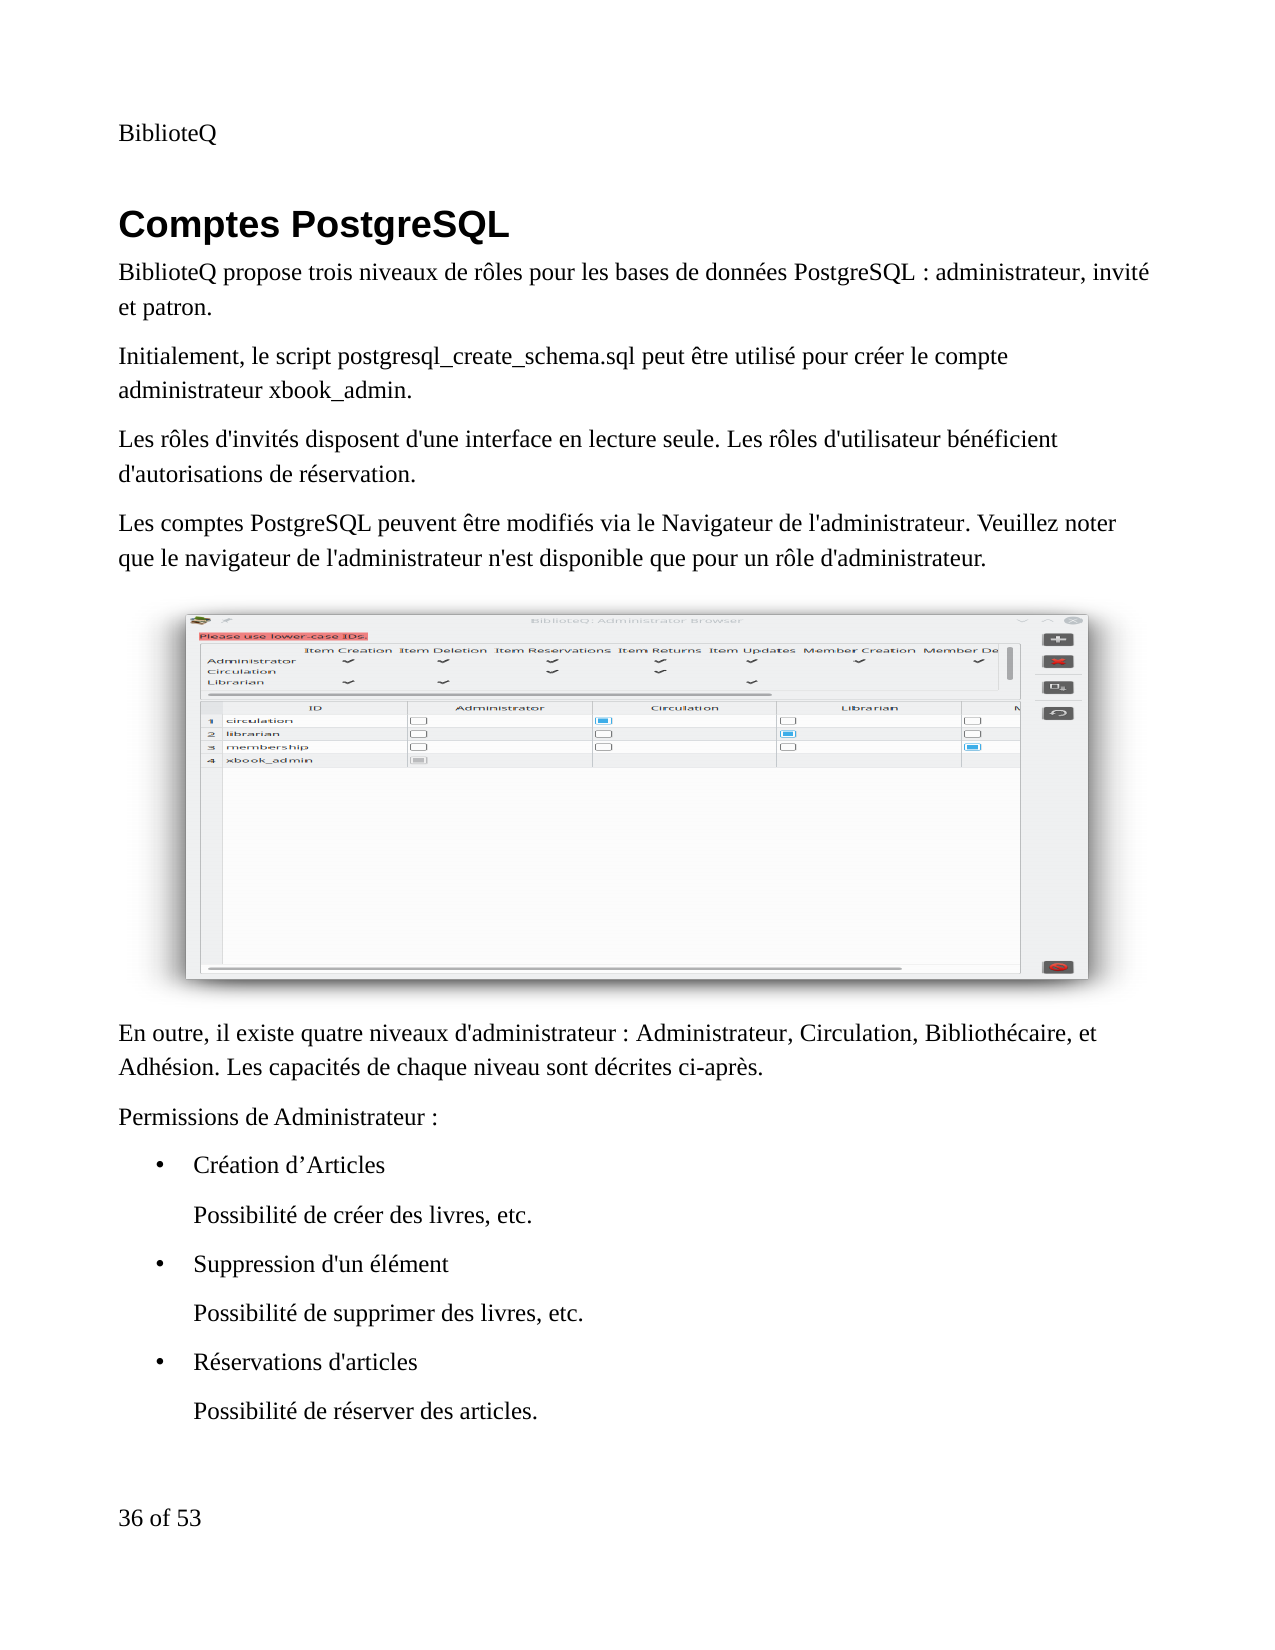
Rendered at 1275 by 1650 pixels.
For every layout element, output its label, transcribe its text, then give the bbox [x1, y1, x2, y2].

list Réservations d'articles [156, 1347, 1157, 1376]
list Possibilité de réserver des articles. [156, 1396, 1157, 1425]
list Création d’Articles [156, 1151, 1157, 1179]
text BiblioteQ propose trois niveaux de rôles pour les bases de données PostgreSQL : administrateur, invité et patron. [118, 257, 1157, 321]
subtitle Comptes PostgreSQL [118, 201, 1157, 245]
list Suppression d'un élément [156, 1249, 1157, 1277]
list Possibilité de créer des livres, etc. [156, 1200, 1157, 1228]
text Initialement, le script postgresql_create_schema.sql peut être utilisé pour créer le compte administrateur xbook_admin. [118, 341, 1157, 404]
picture [118, 591, 1157, 1013]
text Les comptes PostgreSQL peuvent être modifiés via le Navigateur de l'administrateur. Veuillez noter que le navigateur de l'administrateur n'est disponible que pour un rôle d'administrateur. [118, 508, 1157, 571]
text Les rôles d'invités disposent d'une interface en lecture seule. Les rôles d'utilisateur bénéficient d'autorisations de réservation. [118, 424, 1157, 488]
text En outre, il existe quatre niveaux d'administrateur : Administrateur, Circulation, Bibliothécaire, et Adhésion. Les capacités de chaque niveau sont décrites ci-après. [118, 1013, 1157, 1081]
text Permissions de Administrateur : [118, 1102, 1157, 1130]
list Possibilité de supprimer des livres, etc. [156, 1298, 1157, 1327]
